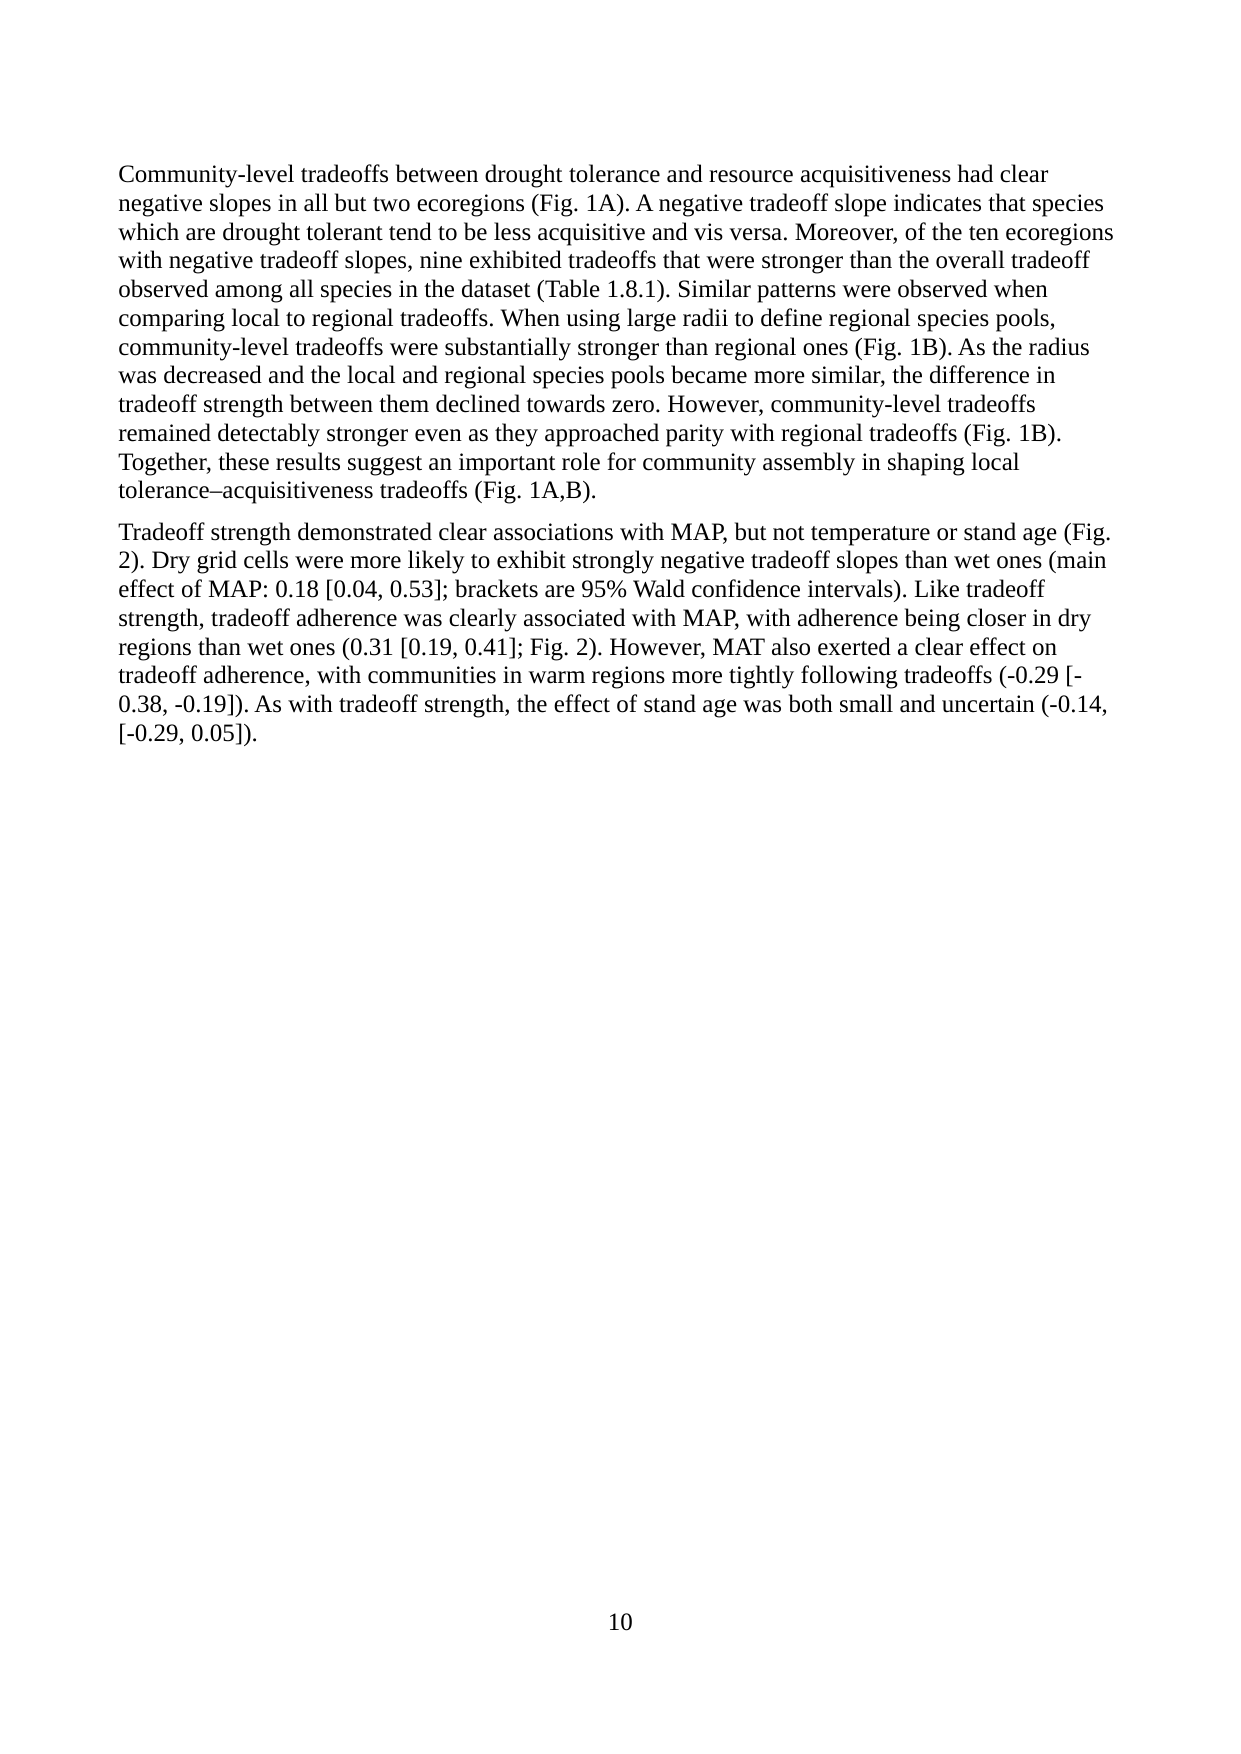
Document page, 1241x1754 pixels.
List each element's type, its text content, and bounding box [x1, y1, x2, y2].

text Community-level tradeoffs between drought tolerance and resource acquisitiveness had clear negative slopes in all but two ecoregions (Fig. 2A). A negative tradeoff slope indicates that species which are drought tolerant tend to be less acquisitive and vis versa. Moreover, of the ten ecoregions with negative tradeoff slopes, nine exhibited tradeoffs that were stronger than the overall tradeoff observed among all species in the dataset (Table 1.8.1). Similar patterns were observed when comparing local to regional tradeoffs. When using large radii to define regional species pools, community-level tradeoffs were substantially stronger than regional ones (Fig. 2B). As the radius was decreased and the local and regional species pools became more similar, the difference in tradeoff strength between them declined towards zero. However, community-level tradeoffs remained detectably stronger even as they approached parity with regional tradeoffs (Fig. 2B). Together, these results suggest an important role for community assembly in shaping local tolerance–acquisitiveness tradeoffs (Fig. 2A,B). [118, 159, 1122, 504]
text Tradeoff strength demonstrated clear associations with MAP, but not temperature or stand age (Fig. 3). Dry grid cells were more likely to exhibit strongly negative tradeoff slopes than wet ones (main effect of MAP: 0.18 [0.04, 0.53]; brackets are 95% Wald confidence intervals). Like tradeoff strength, tradeoff adherence was clearly associated with MAP, with adherence being closer in dry regions than wet ones (0.31 [0.19, 0.41]; Fig. 3). However, MAT also exerted a clear effect on tradeoff adherence, with communities in warm regions more tightly following tradeoffs (-0.29 [-0.38, -0.19]). As with tradeoff strength, the effect of stand age was both small and uncertain (-0.14, [-0.29, 0.05]). [118, 517, 1122, 747]
